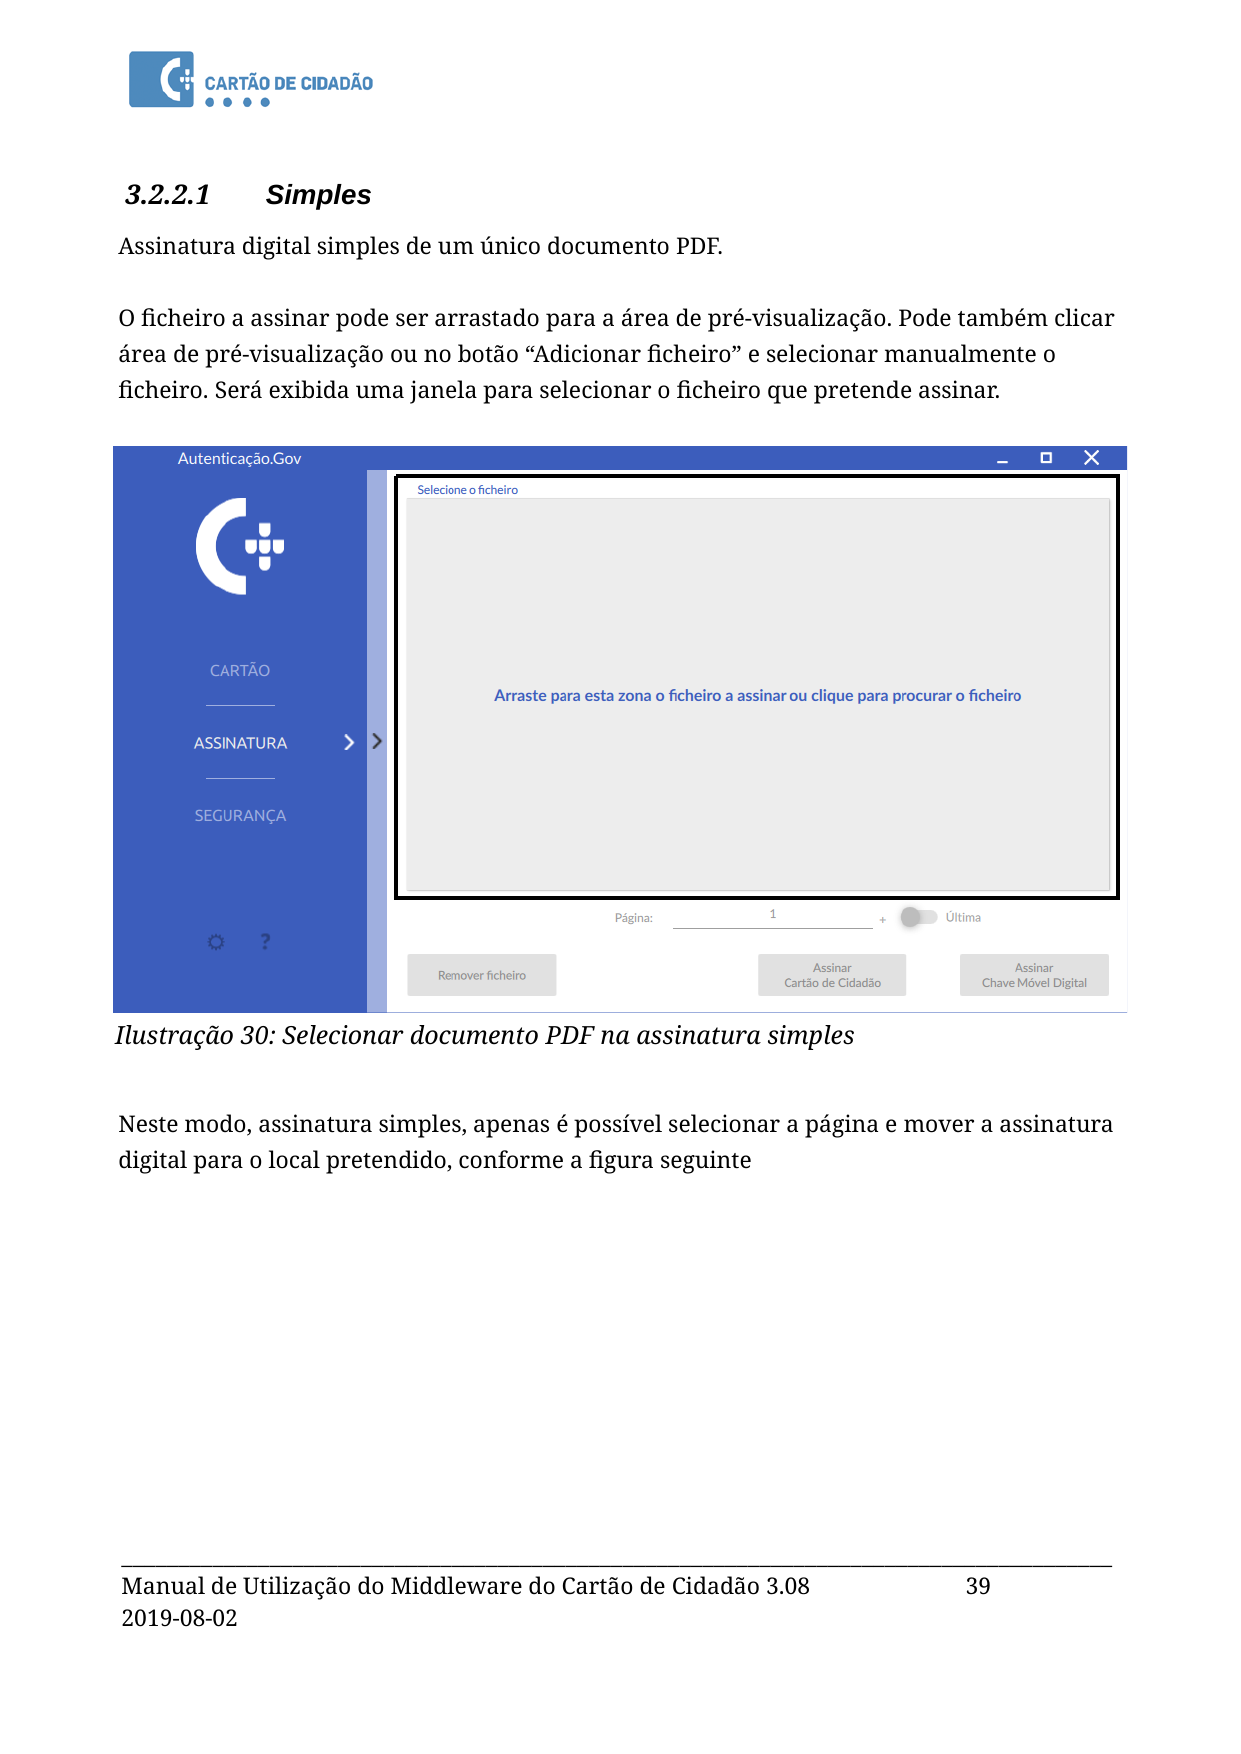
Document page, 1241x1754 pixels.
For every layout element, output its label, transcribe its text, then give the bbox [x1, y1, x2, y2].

text Neste modo, assinatura simples, apenas é possível selecionar a página e mover a assinatura digital para o local pretendido, conforme a figura seguinte [118, 1108, 1122, 1175]
list Assinatura digital simples de um único documento PDF. [118, 230, 1122, 262]
picture [113, 446, 1128, 1013]
picture [127, 45, 420, 115]
list O ficheiro a assinar pode ser arrastado para a área de pré-visualização. Pode também clicar área de pré-visualização ou no botão “Adicionar ficheiro” e selecionar manualmente o ficheiro. Será exibida uma janela para selecionar o ficheiro que pretende assinar. [118, 302, 1122, 405]
subtitle Simples [118, 175, 1122, 212]
text Ilustração 30: Selecionar documento PDF na assinatura simples [115, 1013, 1126, 1052]
